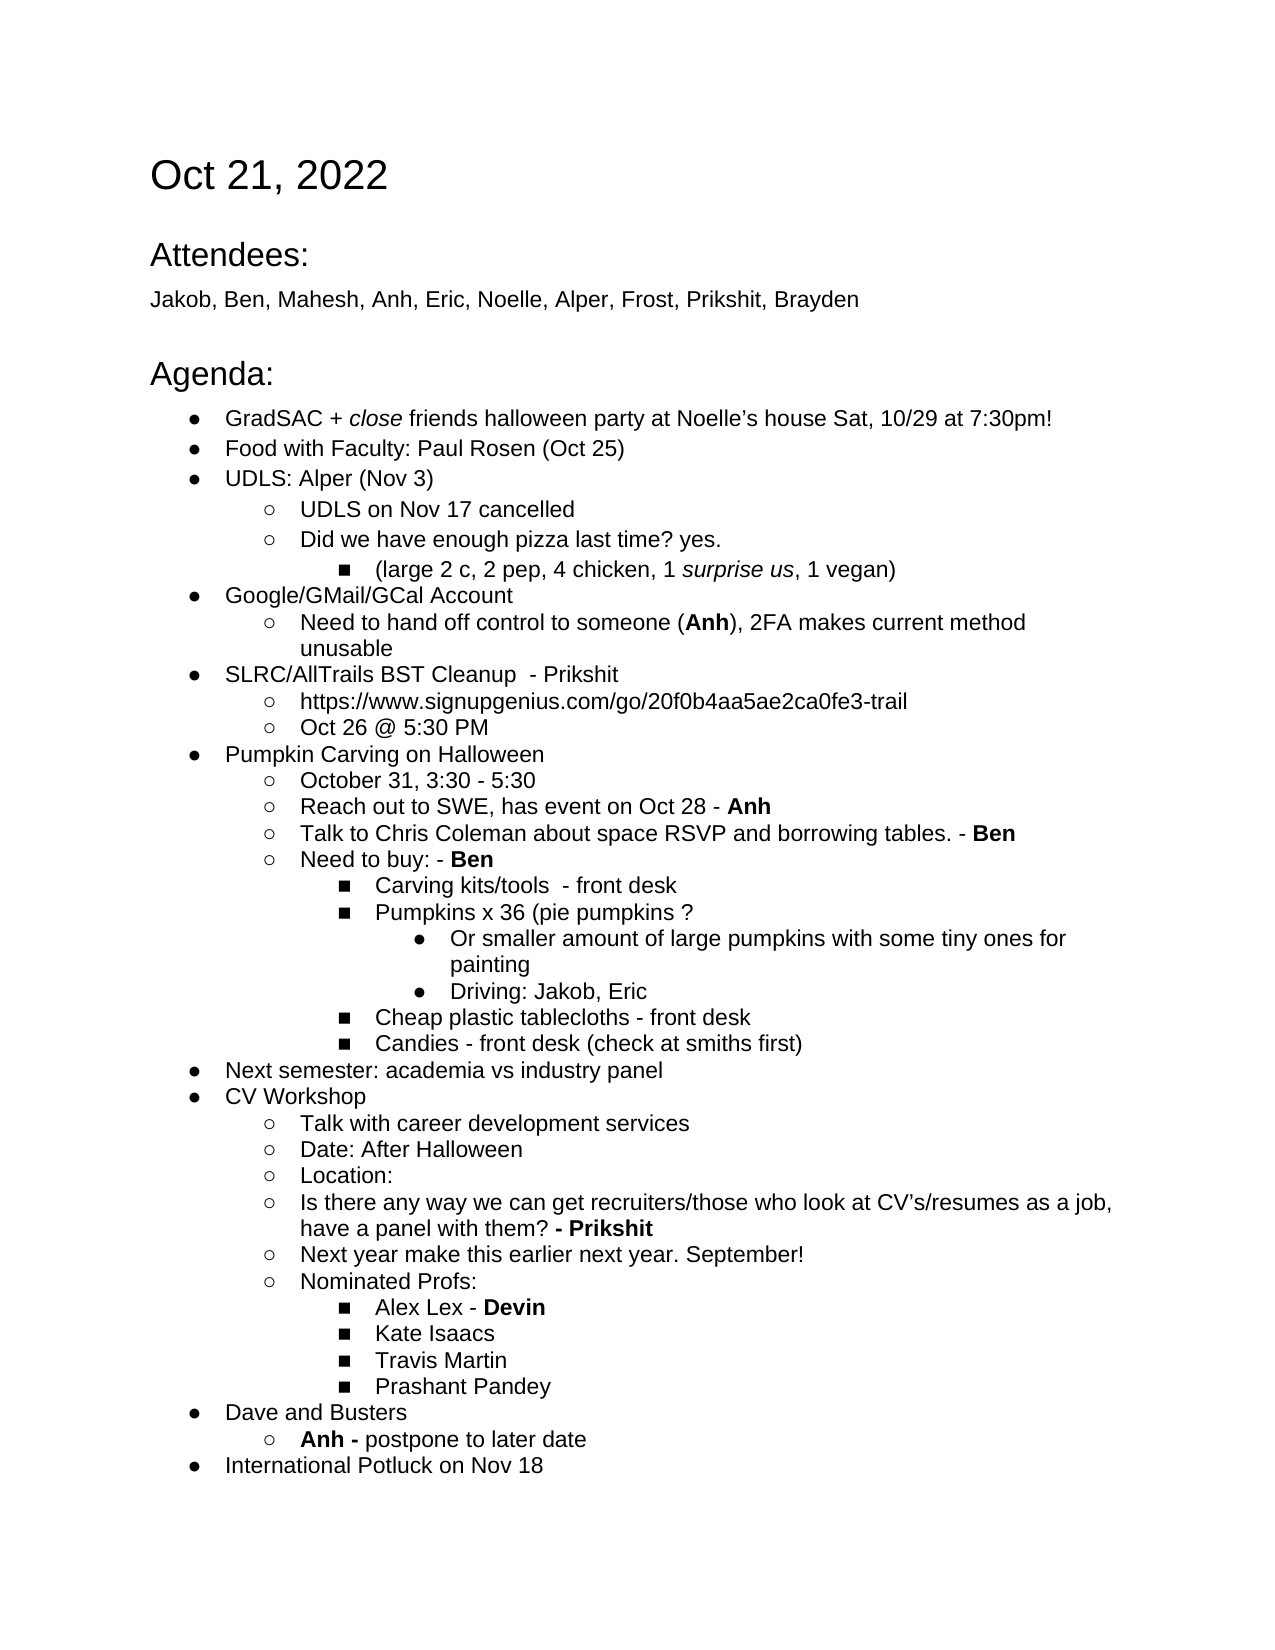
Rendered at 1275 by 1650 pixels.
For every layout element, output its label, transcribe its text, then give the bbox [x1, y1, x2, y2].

list October 31, 3:30 - 5:30 [262, 767, 1125, 793]
list Reach out to SWE, has event on Oct 28 - Anh [262, 793, 1125, 819]
list https://www.signupgenius.com/go/20f0b4aa5ae2ca0fe3-trail [262, 688, 1125, 714]
list Carving kits/tools - front desk [337, 872, 1125, 899]
list UDLS on Nov 17 cancelled [262, 496, 1125, 522]
list CV Workshop [187, 1083, 1125, 1109]
list Driving: Jakob, Eric [412, 978, 1125, 1004]
list Talk with career development services [262, 1109, 1125, 1136]
list Alex Lex - Devin [337, 1294, 1125, 1320]
list Need to buy: - Ben [262, 846, 1125, 872]
list Dave and Busters [187, 1399, 1125, 1426]
list Did we have enough pizza last time? yes. [262, 526, 1125, 552]
subtitle Agenda: [150, 354, 1125, 392]
list Cheap plastic tablecloths - front desk [337, 1004, 1125, 1030]
list Location: [262, 1162, 1125, 1188]
list Food with Faculty: Paul Rosen (Oct 25) [187, 435, 1125, 462]
list Oct 26 @ 5:30 PM [262, 714, 1125, 741]
list Need to hand off control to someone (Anh), 2FA makes current method unusable [262, 609, 1125, 661]
list Nominated Profs: [262, 1268, 1125, 1294]
list Anh - postpone to later date [262, 1426, 1125, 1452]
list SLRC/AllTrails BST Cleanup - Prikshit [187, 661, 1125, 688]
list Next year make this earlier next year. September! [262, 1241, 1125, 1268]
list International Potluck on Nov 18 [187, 1452, 1125, 1478]
list Google/GMail/GCal Account [187, 582, 1125, 609]
subtitle Attendees: [150, 235, 1125, 274]
list Pumpkin Carving on Halloween [187, 741, 1125, 767]
list Next semester: academia vs industry panel [187, 1057, 1125, 1083]
text Jakob, Ben, Mahesh, Anh, Eric, Noelle, Alper, Frost, Prikshit, Brayden [150, 286, 1125, 313]
list GradSAC + close friends halloween party at Noelle’s house Sat, 10/29 at 7:30pm! [187, 405, 1125, 431]
subtitle Oct 21, 2022 [150, 150, 1125, 198]
list Pumpkins x 36 (pie pumpkins ? [337, 899, 1125, 925]
list Prashant Pandey [337, 1373, 1125, 1399]
list Or smaller amount of large pumpkins with some tiny ones for painting [412, 925, 1125, 978]
list Is there any way we can get recruiters/those who look at CV’s/resumes as a job, have a panel with them? - Prikshit [262, 1188, 1125, 1241]
list Talk to Chris Coleman about space RSVP and borrowing tables. - Ben [262, 819, 1125, 846]
list Candies - front desk (check at smiths first) [337, 1030, 1125, 1057]
list Date: After Halloween [262, 1136, 1125, 1162]
list UDLS: Alper (Nov 3) [187, 465, 1125, 492]
list (large 2 c, 2 pep, 4 chicken, 1 surprise us, 1 vegan) [337, 556, 1125, 582]
list Kate Isaacs [337, 1320, 1125, 1347]
list Travis Martin [337, 1347, 1125, 1373]
